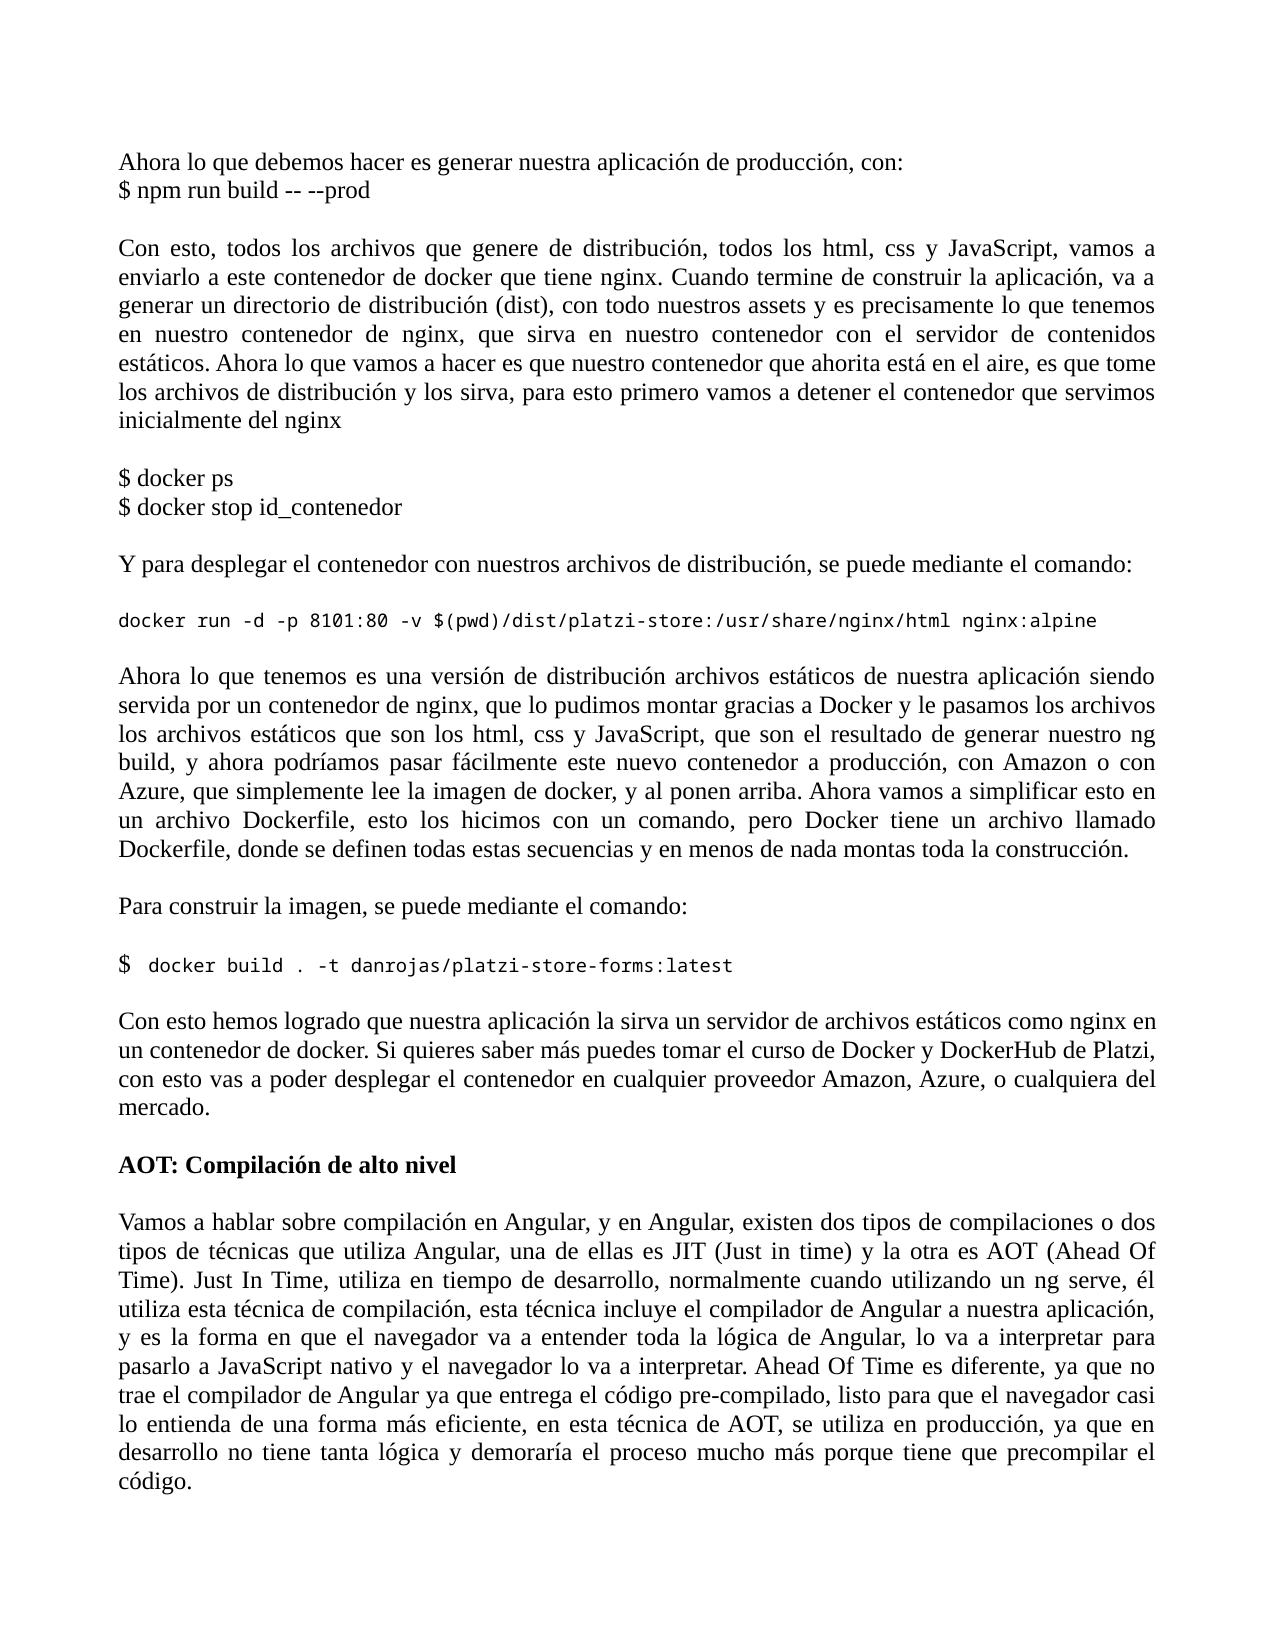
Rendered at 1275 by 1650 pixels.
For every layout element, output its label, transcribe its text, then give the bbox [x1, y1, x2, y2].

text Con esto hemos logrado que nuestra aplicación la sirva un servidor de archivos estáticos como nginx en un contenedor de docker. Si quieres saber más puedes tomar el curso de Docker y DockerHub de Platzi, con esto vas a poder desplegar el contenedor en cualquier proveedor Amazon, Azure, o cualquiera del mercado. [118, 1006, 1157, 1121]
text Para construir la imagen, se puede mediante el comando: [118, 891, 1157, 920]
text Con esto, todos los archivos que genere de distribución, todos los html, css y JavaScript, vamos a enviarlo a este contenedor de docker que tiene nginx. Cuando termine de construir la aplicación, va a generar un directorio de distribución (dist), con todo nuestros assets y es precisamente lo que tenemos en nuestro contenedor de nginx, que sirva en nuestro contenedor con el servidor de contenidos estáticos. Ahora lo que vamos a hacer es que nuestro contenedor que ahorita está en el aire, es que tome los archivos de distribución y los sirva, para esto primero vamos a detener el contenedor que servimos inicialmente del nginx [118, 233, 1157, 434]
text Ahora lo que tenemos es una versión de distribución archivos estáticos de nuestra aplicación siendo servida por un contenedor de nginx, que lo pudimos montar gracias a Docker y le pasamos los archivos los archivos estáticos que son los html, css y JavaScript, que son el resultado de generar nuestro ng build, y ahora podríamos pasar fácilmente este nuevo contenedor a producción, con Amazon o con Azure, que simplemente lee la imagen de docker, y al ponen arriba. Ahora vamos a simplificar esto en un archivo Dockerfile, esto los hicimos con un comando, pero Docker tiene un archivo llamado Dockerfile, donde se definen todas estas secuencias y en menos de nada montas toda la construcción. [118, 661, 1157, 862]
text $ docker stop id_contenedor [118, 492, 1157, 521]
text $ docker ps [118, 463, 1157, 492]
text Y para desplegar el contenedor con nuestros archivos de distribución, se puede mediante el comando: [118, 549, 1157, 578]
text Ahora lo que debemos hacer es generar nuestra aplicación de producción, con: [118, 147, 1157, 176]
text docker run -d -p 8101:80 -v $(pwd)/dist/platzi-store:/usr/share/nginx/html nginx:alpine [118, 607, 1157, 632]
text AOT: Compilación de alto nivel [118, 1150, 1157, 1179]
text $ docker build . -t danrojas/platzi-store-forms:latest [118, 949, 1157, 977]
text $ npm run build -- --prod [118, 176, 1157, 204]
text Vamos a hablar sobre compilación en Angular, y en Angular, existen dos tipos de compilaciones o dos tipos de técnicas que utiliza Angular, una de ellas es JIT (Just in time) y la otra es AOT (Ahead Of Time). Just In Time, utiliza en tiempo de desarrollo, normalmente cuando utilizando un ng serve, él utiliza esta técnica de compilación, esta técnica incluye el compilador de Angular a nuestra aplicación, y es la forma en que el navegador va a entender toda la lógica de Angular, lo va a interpretar para pasarlo a JavaScript nativo y el navegador lo va a interpretar. Ahead Of Time es diferente, ya que no trae el compilador de Angular ya que entrega el código pre-compilado, listo para que el navegador casi lo entienda de una forma más eficiente, en esta técnica de AOT, se utiliza en producción, ya que en desarrollo no tiene tanta lógica y demoraría el proceso mucho más porque tiene que precompilar el código. [118, 1207, 1157, 1495]
